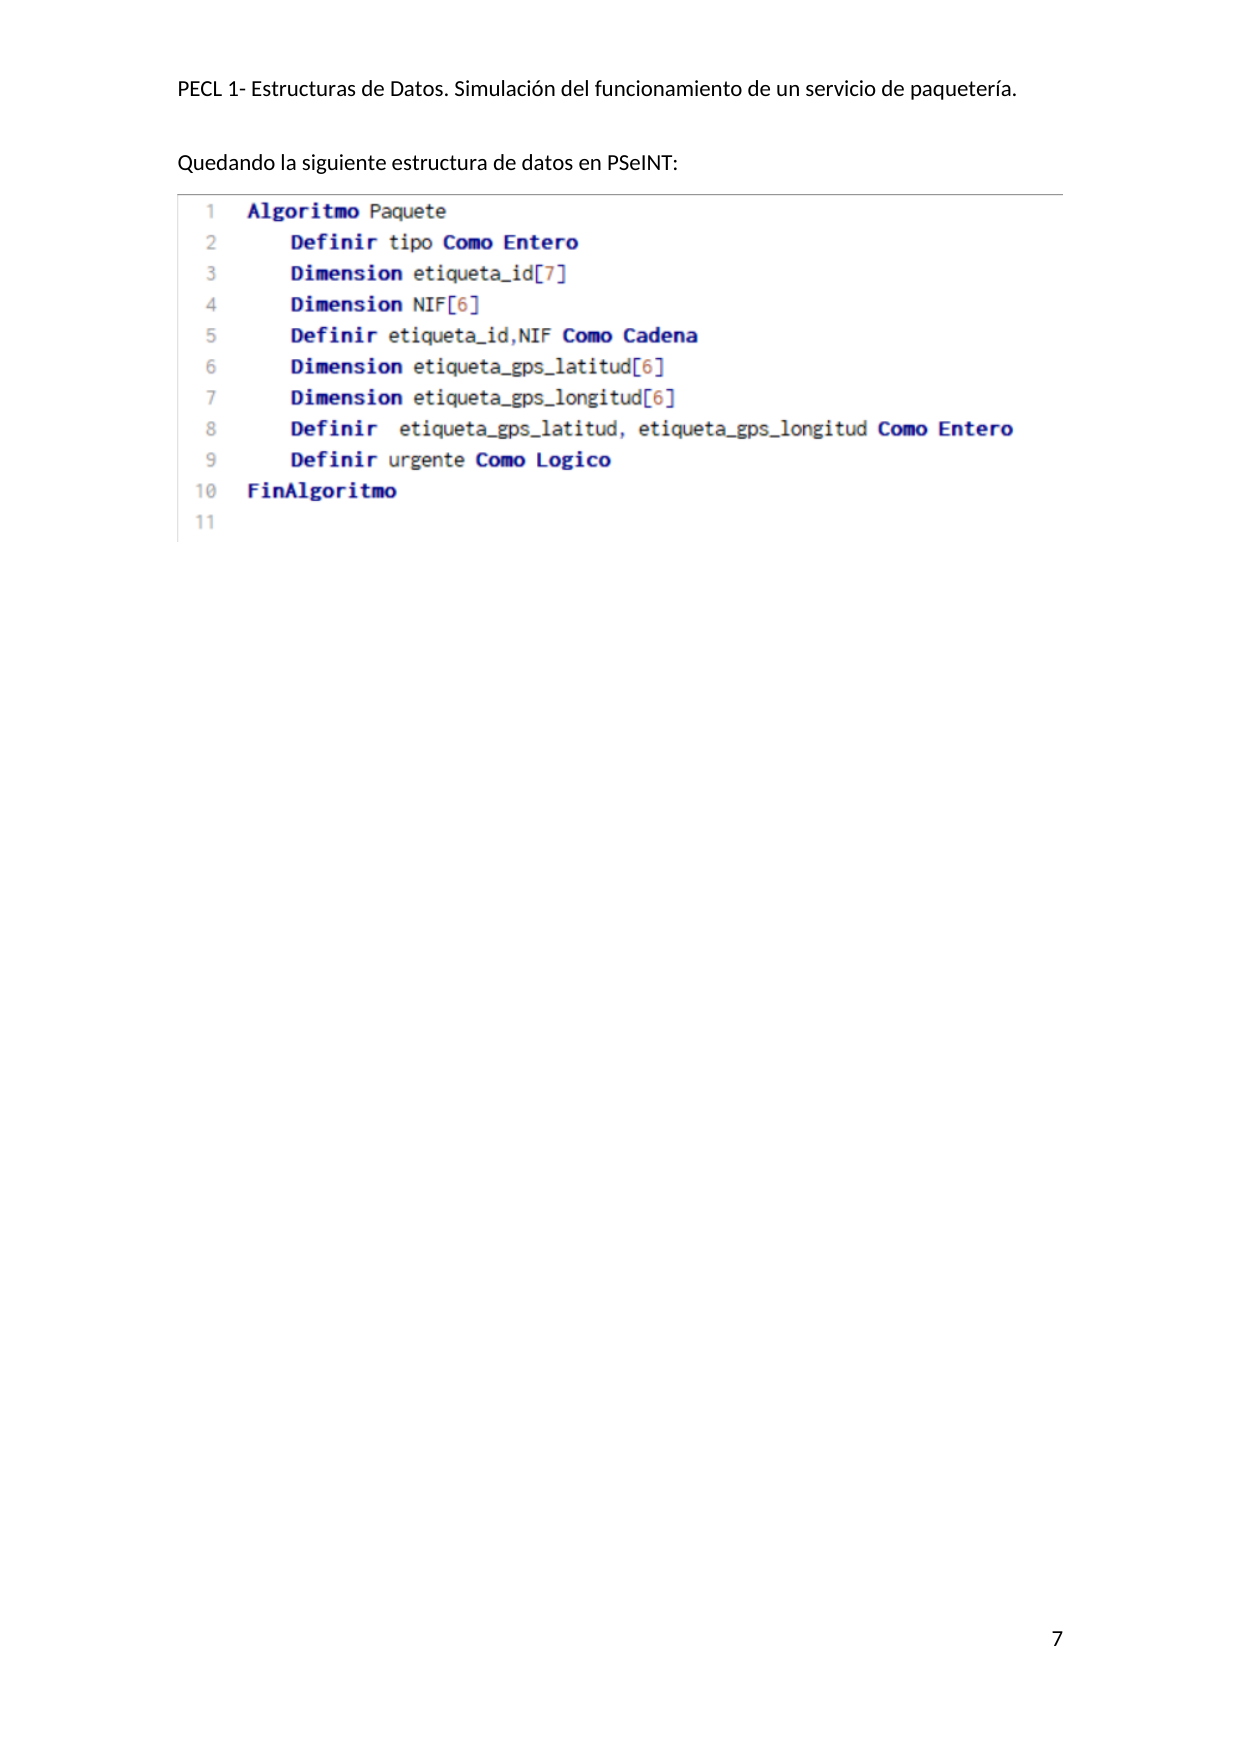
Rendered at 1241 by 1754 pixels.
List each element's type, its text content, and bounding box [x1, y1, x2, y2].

picture [177, 194, 1063, 542]
text Quedando la siguiente estructura de datos en PSeINT: [177, 148, 1063, 176]
